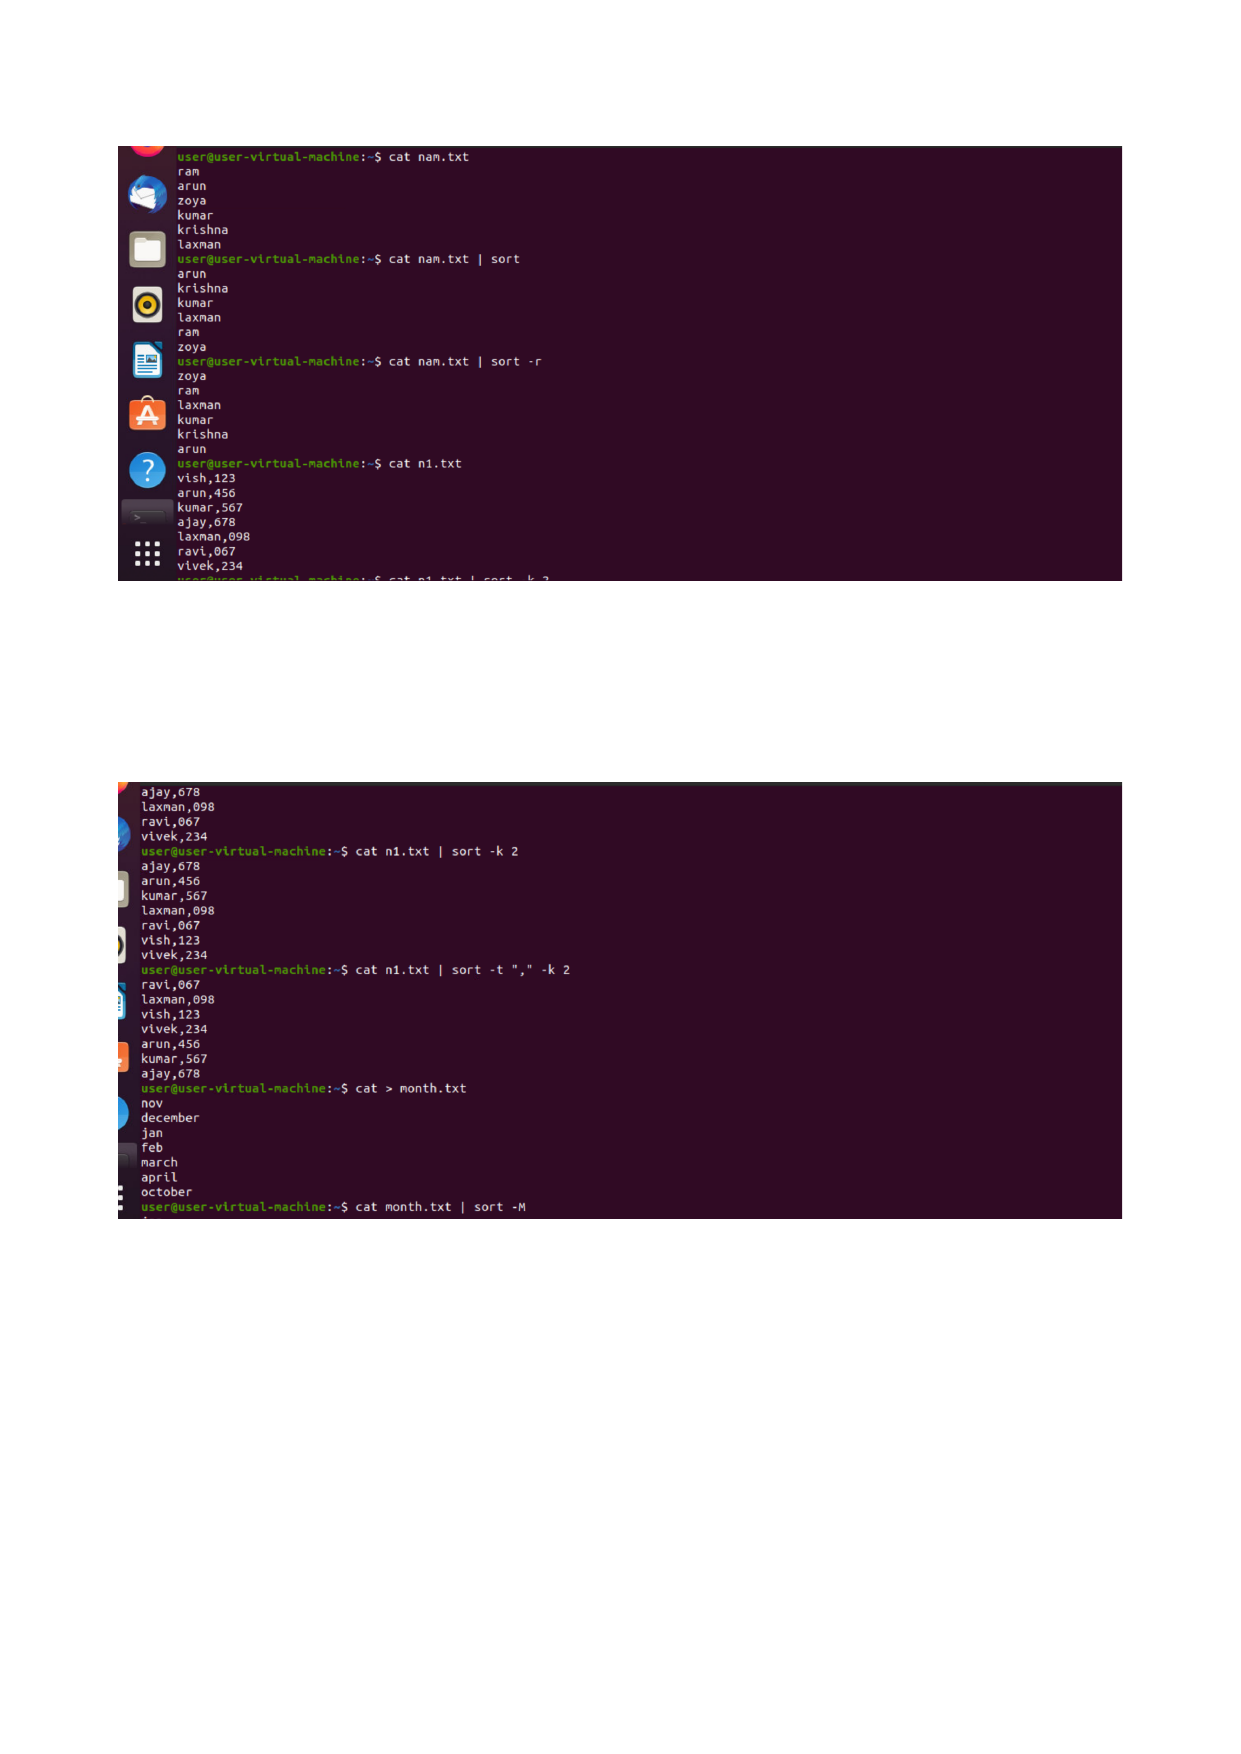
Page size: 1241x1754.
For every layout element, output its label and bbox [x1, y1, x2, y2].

picture [118, 782, 1123, 1219]
picture [118, 146, 1123, 581]
